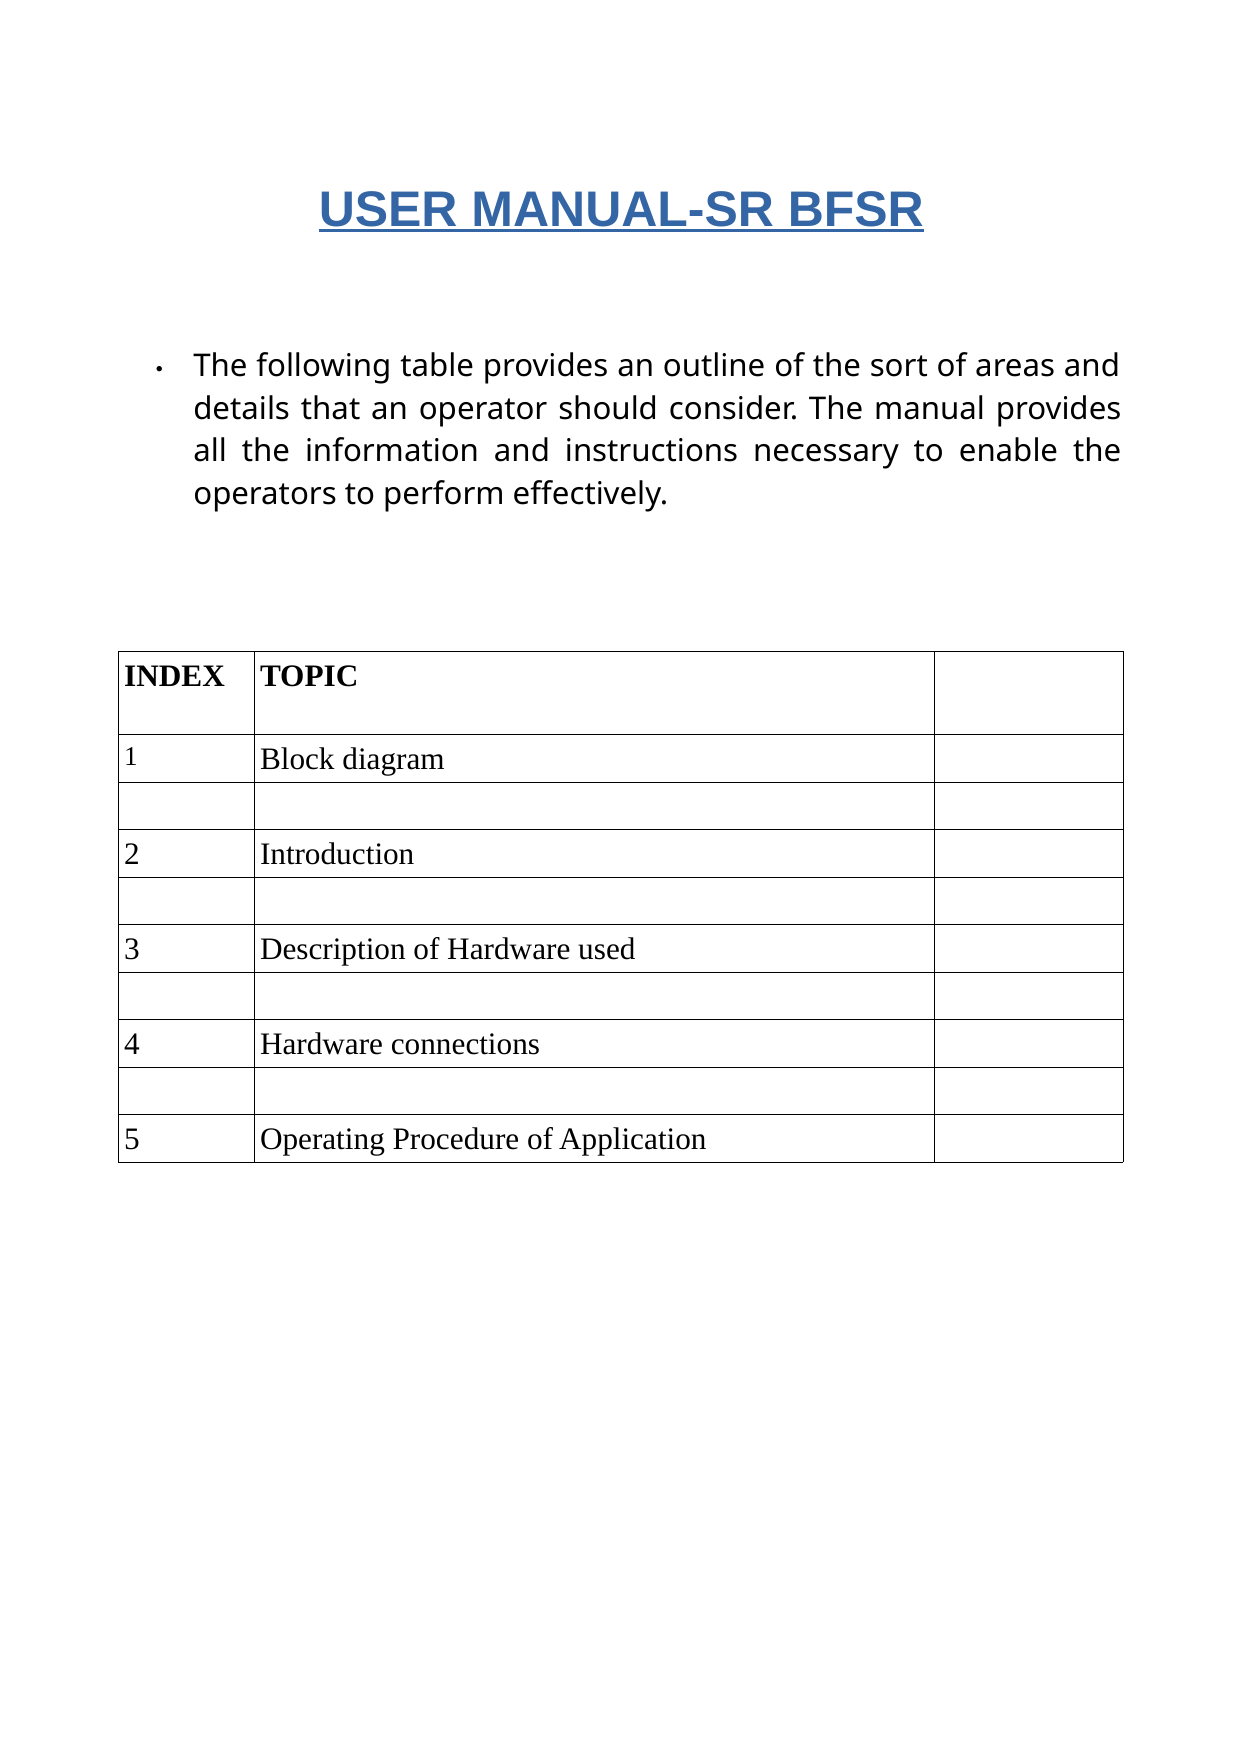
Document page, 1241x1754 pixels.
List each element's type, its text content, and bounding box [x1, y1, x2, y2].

table_cell Hardware connections [255, 1020, 934, 1067]
table_cell [935, 1020, 1123, 1067]
table_cell [935, 783, 1123, 829]
table_cell [119, 783, 254, 829]
table_cell Operating Procedure of Application [255, 1115, 934, 1162]
table_cell 4 [119, 1020, 254, 1067]
table_header [935, 652, 1123, 734]
table_cell [935, 830, 1123, 877]
table_cell 2 [119, 830, 254, 877]
table_cell 1 [119, 735, 254, 782]
table_cell [935, 878, 1123, 924]
table_cell [119, 973, 254, 1019]
subtitle USER MANUAL-SR BFSR [118, 179, 1122, 237]
table_header INDEX [119, 652, 254, 734]
table_header TOPIC [255, 652, 934, 734]
table_cell [255, 783, 934, 829]
table_cell [255, 1068, 934, 1114]
table_cell Block diagram [255, 735, 934, 782]
table_cell [255, 878, 934, 924]
table_cell [119, 878, 254, 924]
table_cell 3 [119, 925, 254, 972]
table_cell [119, 1068, 254, 1114]
table_cell Description of Hardware used [255, 925, 934, 972]
table_cell [935, 735, 1123, 782]
list The following table provides an outline of the sort of areas and details that an operator should consider. The manual provides all the information and instructions necessary to enable the operators to perform effectively. [156, 343, 1122, 514]
table_cell 5 [119, 1115, 254, 1162]
table_cell [935, 1068, 1123, 1114]
table_cell [255, 973, 934, 1019]
table_cell Introduction [255, 830, 934, 877]
table_cell [935, 925, 1123, 972]
table_cell [935, 973, 1123, 1019]
table_cell [935, 1115, 1123, 1162]
